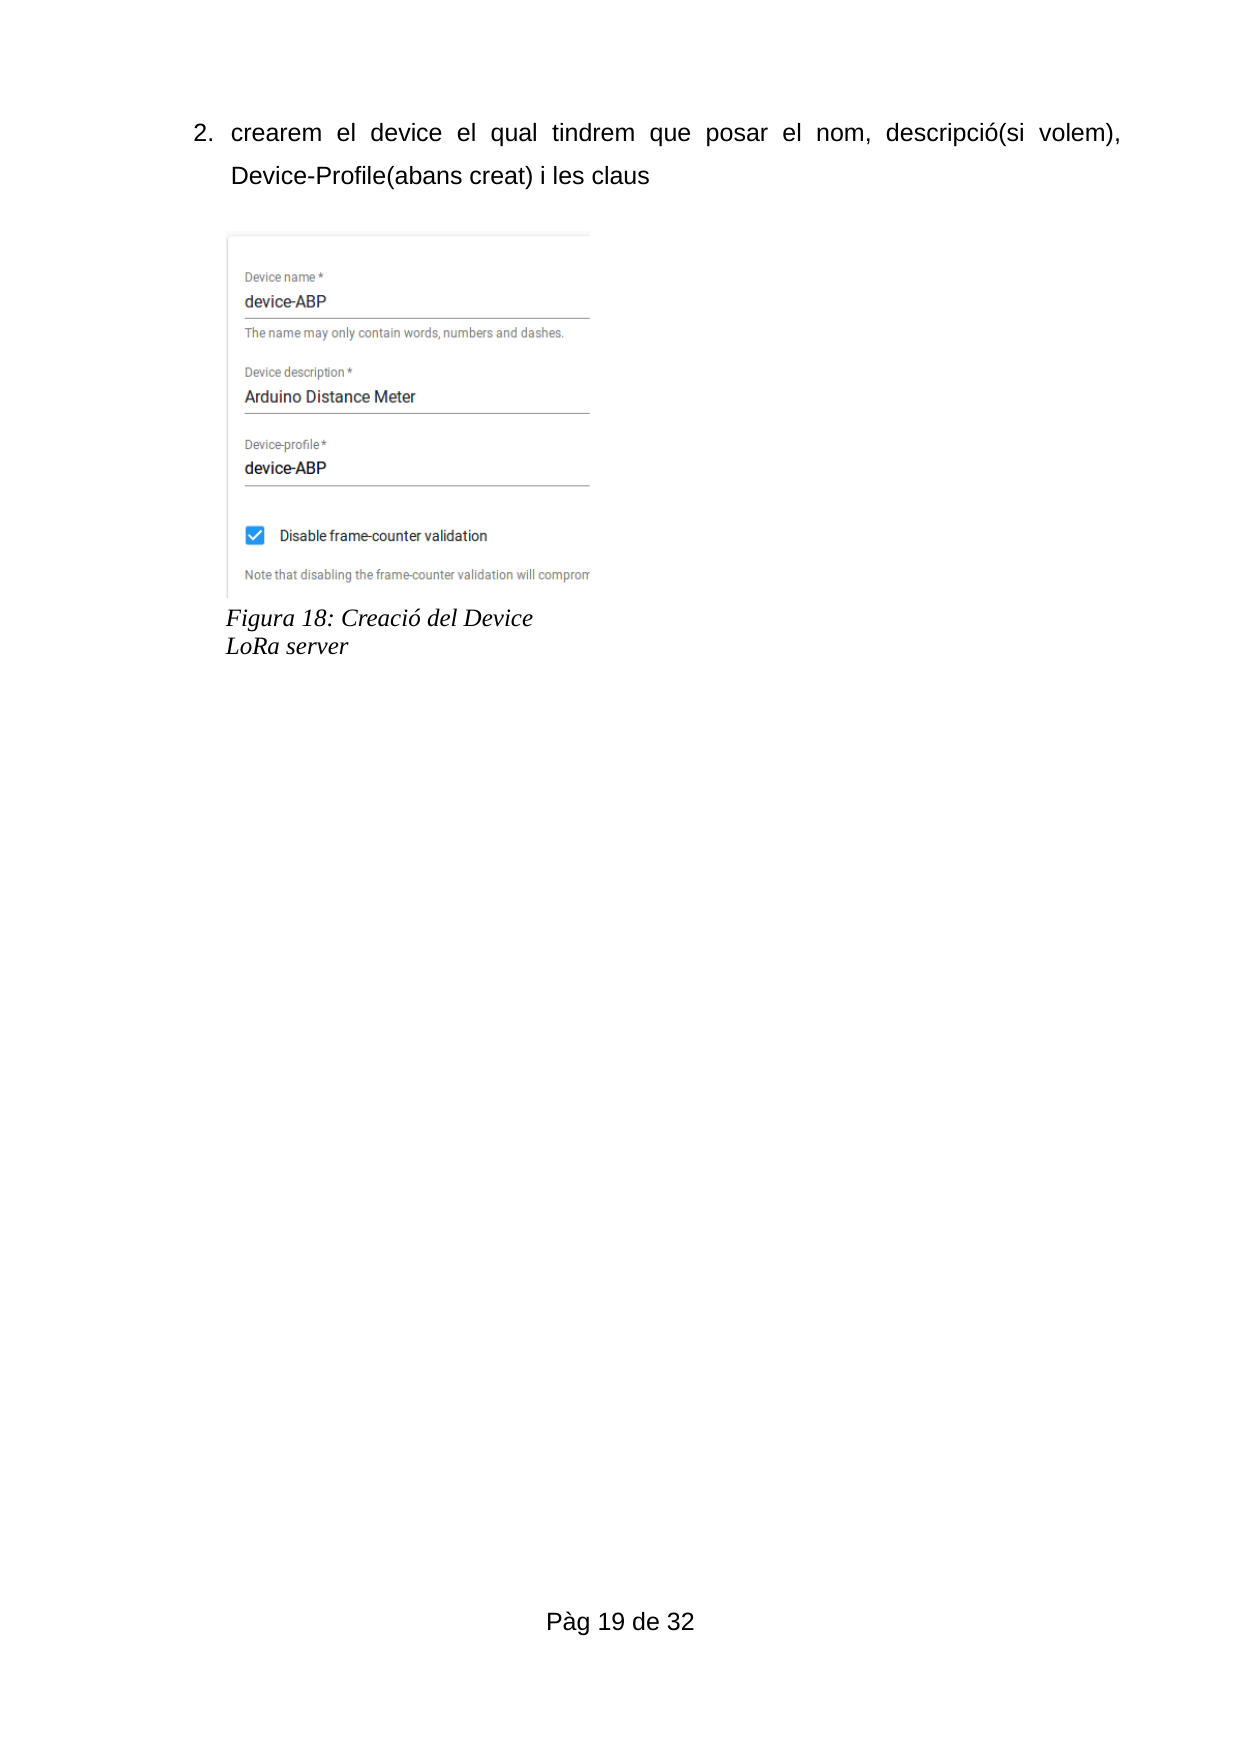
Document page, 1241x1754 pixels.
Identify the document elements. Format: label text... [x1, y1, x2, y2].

list crearem el device el qual tindrem que posar el nom, descripció(si volem), Device-Profile(abans creat) i les claus [193, 118, 1122, 190]
text Figura 18: Creació del Device LoRa server [226, 598, 590, 660]
picture [225, 231, 590, 598]
